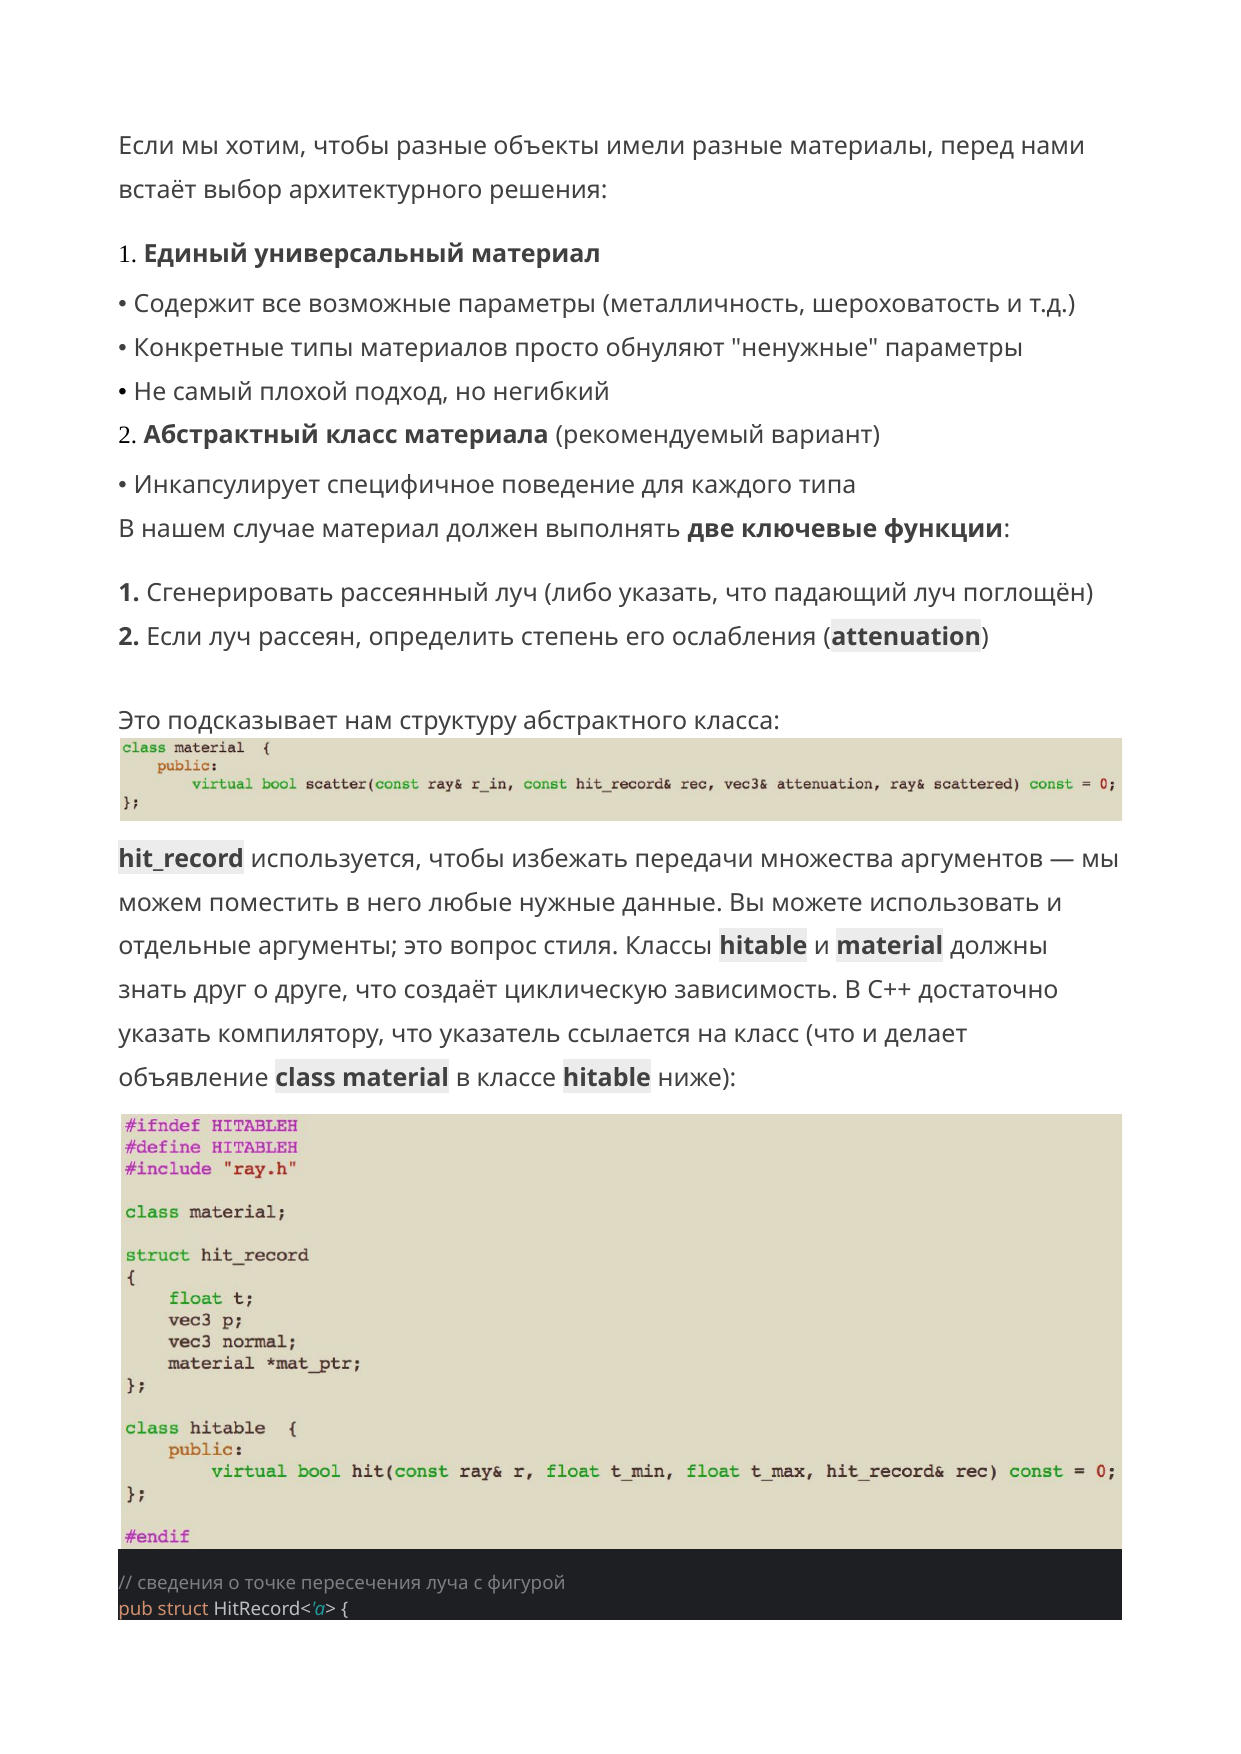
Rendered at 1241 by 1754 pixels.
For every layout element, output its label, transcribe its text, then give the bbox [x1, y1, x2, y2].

list Не самый плохой подход, но негибкий [118, 363, 1122, 407]
text Это подсказывает нам структуру абстрактного класса: [118, 693, 1122, 736]
list Единый универсальный материал [118, 226, 1122, 270]
text Если мы хотим, чтобы разные объекты имели разные материалы, перед нами встаёт выбор архитектурного решения: [118, 118, 1122, 206]
list Абстрактный класс материала (рекомендуемый вариант) [118, 407, 1122, 451]
text В нашем случае материал должен выполнять две ключевые функции: [118, 501, 1122, 545]
list Инкапсулирует специфичное поведение для каждого типа [118, 457, 1122, 501]
picture [118, 1113, 1123, 1549]
list Конкретные типы материалов просто обнуляют "ненужные" параметры [118, 320, 1122, 363]
picture [118, 736, 1123, 821]
text hit_record используется, чтобы избежать передачи множества аргументов — мы можем поместить в него любые нужные данные. Вы можете использовать и отдельные аргументы; это вопрос стиля. Классы hitable и material должны знать друг о друге, что создаёт циклическую зависимость. В C++ достаточно указать компилятору, что указатель ссылается на класс (что и делает объявление class material в классе hitable ниже): [118, 821, 1122, 1093]
text // сведения о точке пересечения луча с фигурой pub struct HitRecord<'a> { [118, 1549, 1122, 1620]
text 1. Сгенерировать рассеянный луч (либо указать, что падающий луч поглощён) 2. Если луч рассеян, определить степень его ослабления (attenuation) [118, 565, 1122, 652]
list Содержит все возможные параметры (металличность, шероховатость и т.д.) [118, 276, 1122, 320]
